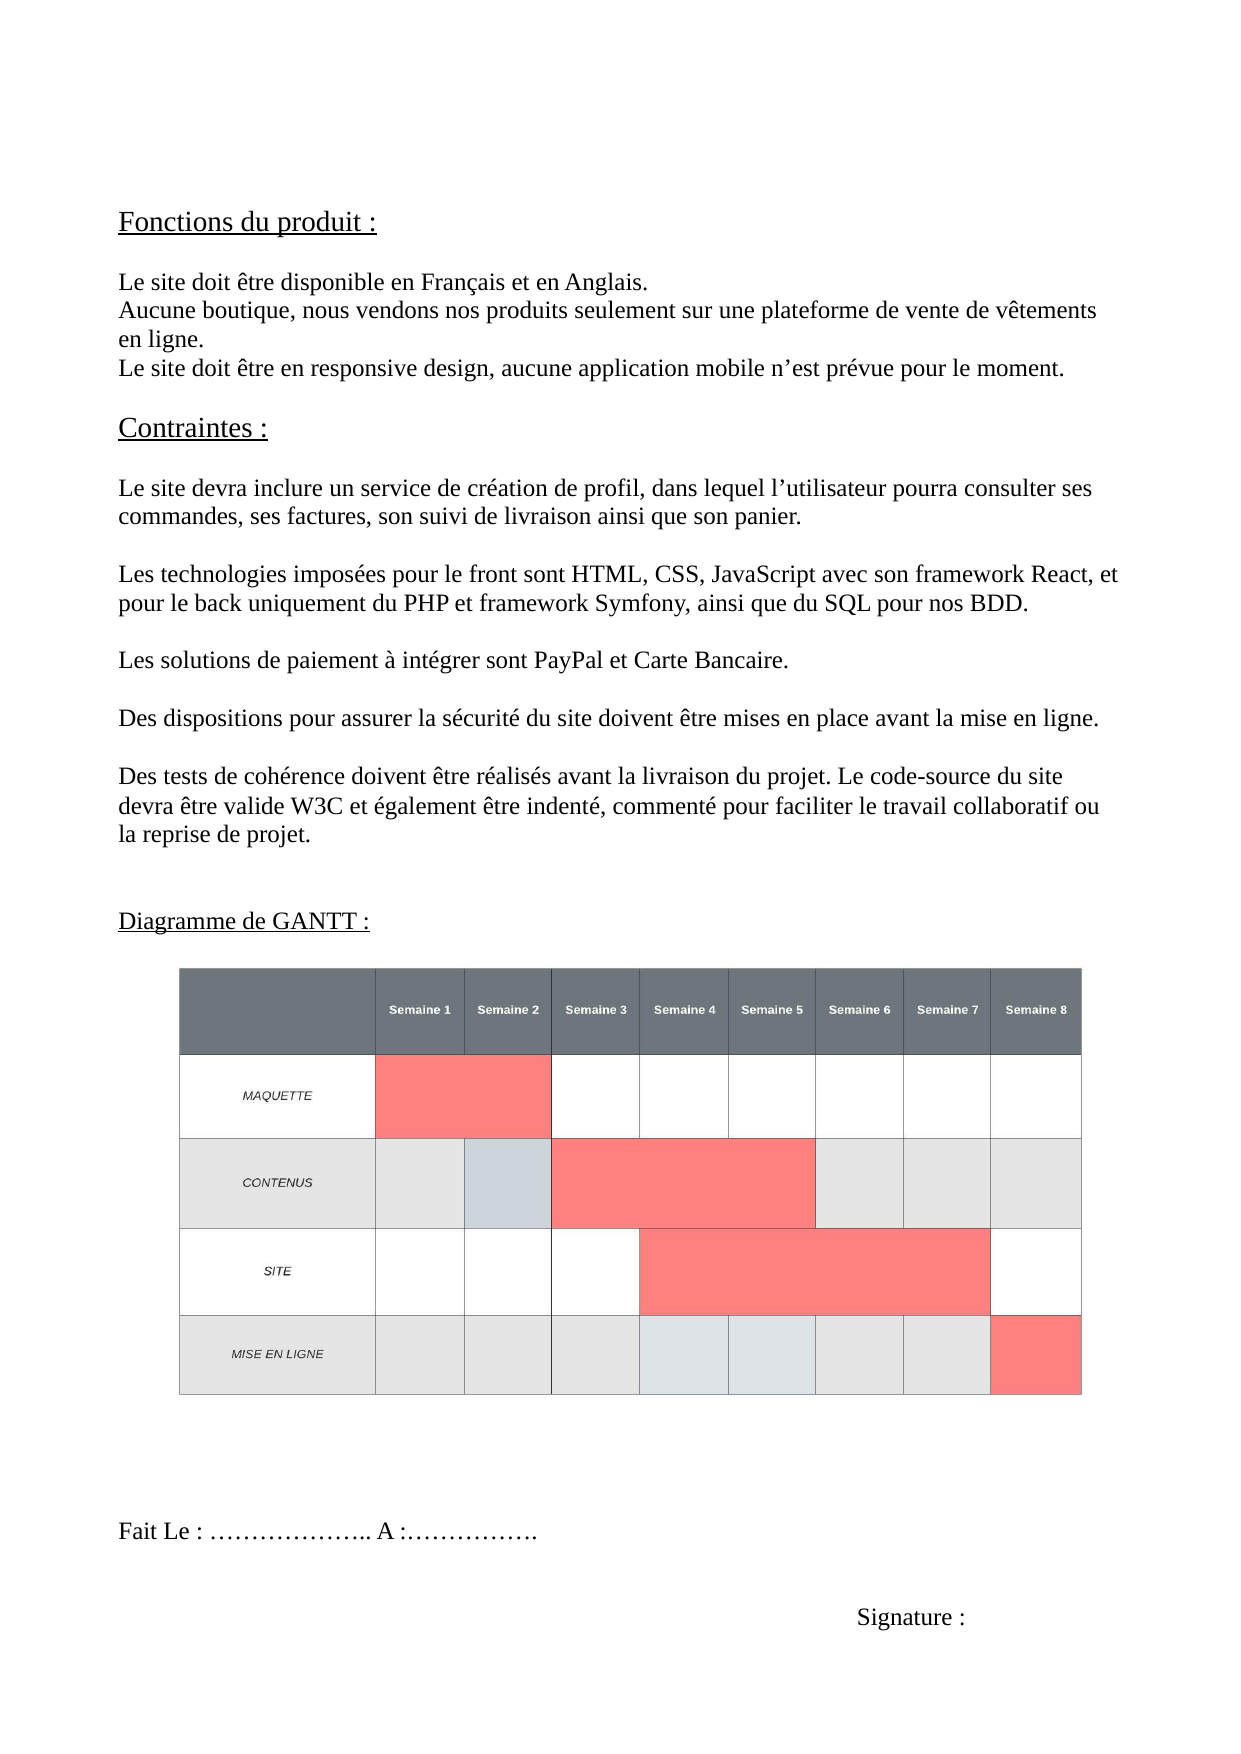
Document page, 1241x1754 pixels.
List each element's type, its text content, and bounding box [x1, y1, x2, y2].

text Les technologies imposées pour le front sont HTML, CSS, JavaScript avec son framework React, et pour le back uniquement du PHP et framework Symfony, ainsi que du SQL pour nos BDD. [118, 559, 1122, 616]
text Fonctions du produit : [118, 204, 1122, 238]
text Le site devra inclure un service de création de profil, dans lequel l’utilisateur pourra consulter ses commandes, ses factures, son suivi de livraison ainsi que son panier. [118, 473, 1122, 530]
text Fait Le : ……………….. A :……………. [118, 1516, 1122, 1545]
text Le site doit être disponible en Français et en Anglais. [118, 267, 1122, 295]
text Contraintes : [118, 410, 1122, 444]
text Le site doit être en responsive design, aucune application mobile n’est prévue pour le moment. [118, 353, 1122, 382]
picture [173, 962, 1085, 1401]
text Les solutions de paiement à intégrer sont PayPal et Carte Bancaire. [118, 645, 1122, 674]
text Des tests de cohérence doivent être réalisés avant la livraison du projet. Le code-source du site devra être valide W3C et également être indenté, commenté pour faciliter le travail collaboratif ou la reprise de projet. [118, 760, 1122, 848]
text Diagramme de GANTT : [118, 906, 1122, 934]
text Des dispositions pour assurer la sécurité du site doivent être mises en place avant la mise en ligne. [118, 703, 1122, 731]
text Signature : [118, 1602, 1122, 1631]
text Aucune boutique, nous vendons nos produits seulement sur une plateforme de vente de vêtements en ligne. [118, 295, 1122, 353]
